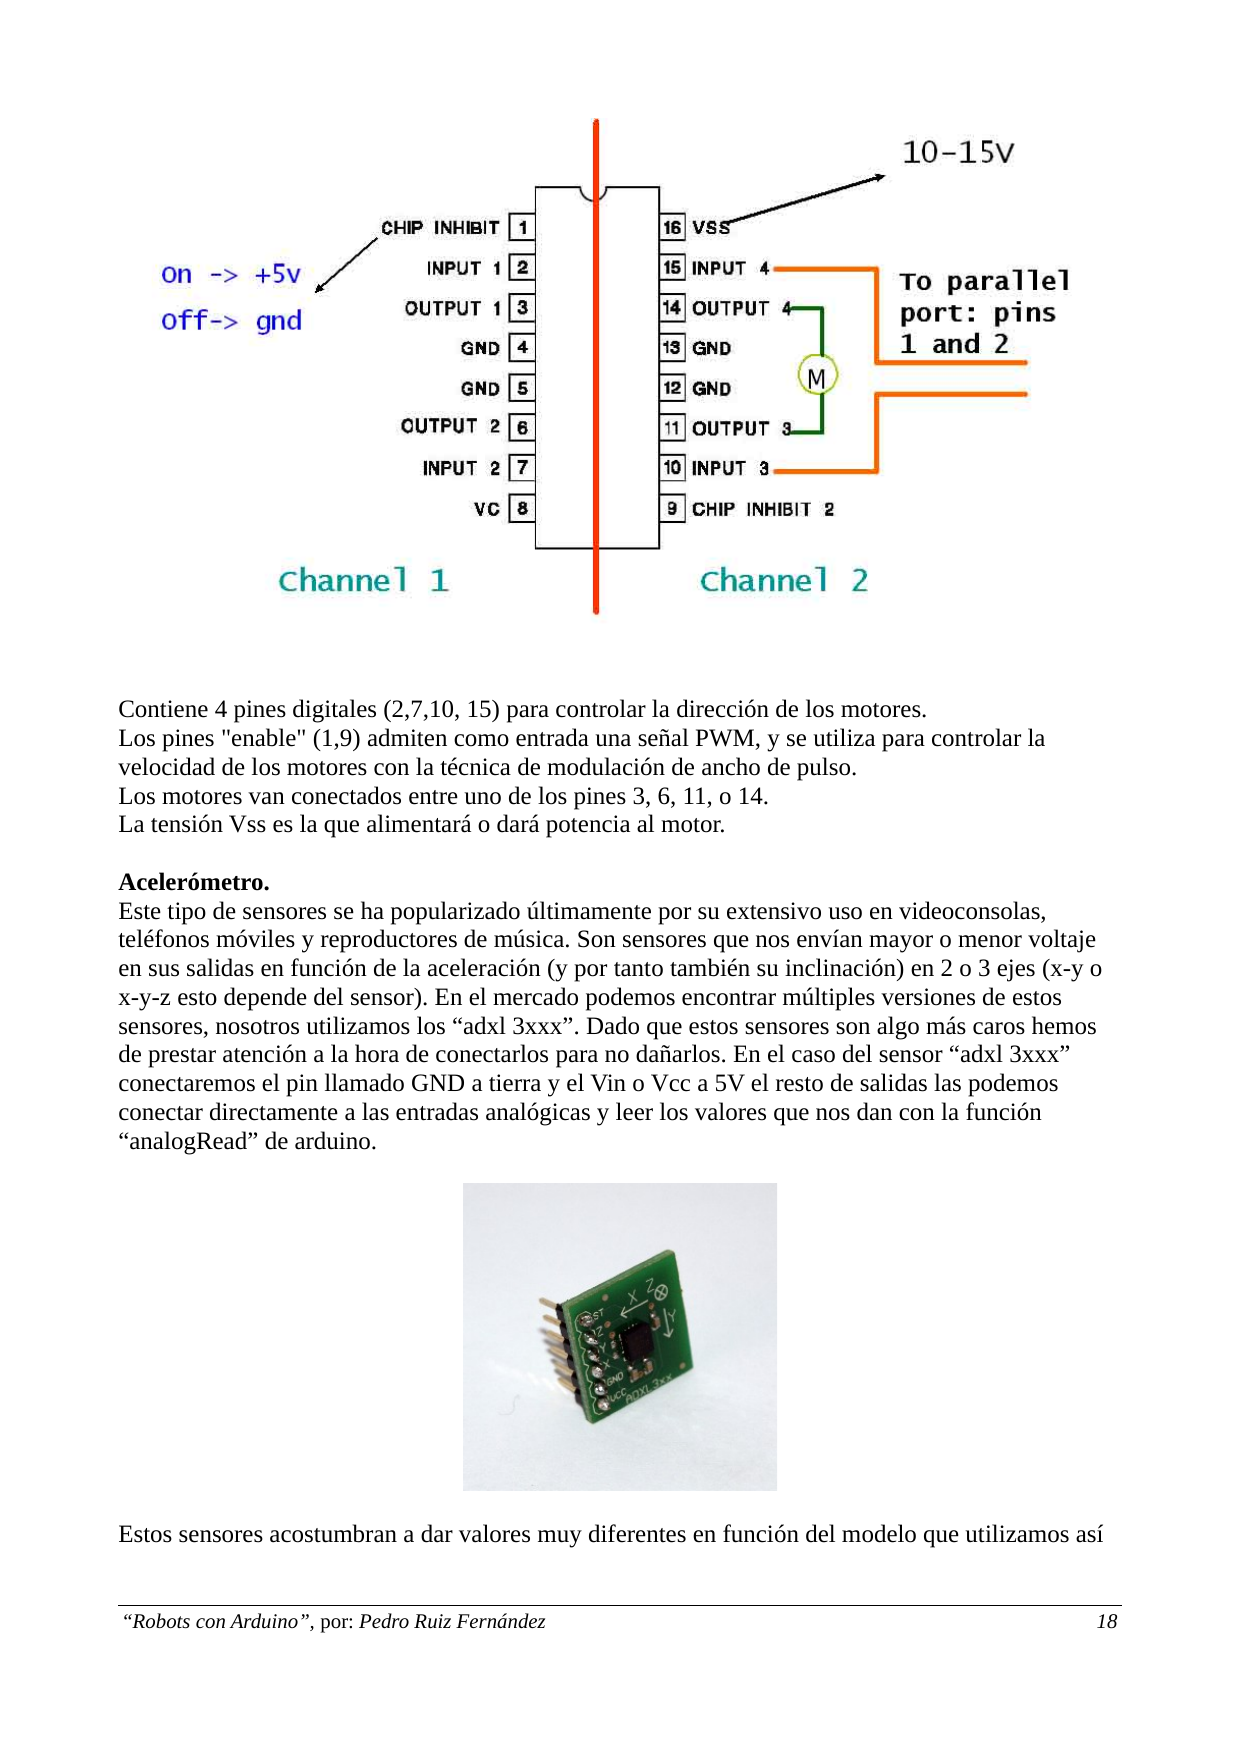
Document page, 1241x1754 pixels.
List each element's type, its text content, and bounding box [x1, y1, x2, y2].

text Contiene 4 pines digitales (2,7,10, 15) para controlar la dirección de los motores. [118, 694, 1122, 723]
picture [463, 1183, 778, 1491]
text Los pines "enable" (1,9) admiten como entrada una señal PWM, y se utiliza para controlar la velocidad de los motores con la técnica de modulación de ancho de pulso. [118, 723, 1122, 781]
picture [151, 118, 1089, 637]
text Este tipo de sensores se ha popularizado últimamente por su extensivo uso en videoconsolas, teléfonos móviles y reproductores de música. Son sensores que nos envían mayor o menor voltaje en sus salidas en función de la aceleración (y por tanto también su inclinación) en 2 o 3 ejes (x-y o x-y-z esto depende del sensor). En el mercado podemos encontrar múltiples versiones de estos sensores, nosotros utilizamos los “adxl 3xxx”. Dado que estos sensores son algo más caros hemos de prestar atención a la hora de conectarlos para no dañarlos. En el caso del sensor “adxl 3xxx” conectaremos el pin llamado GND a tierra y el Vin o Vcc a 5V el resto de salidas las podemos conectar directamente a las entradas analógicas y leer los valores que nos dan con la función “analogRead” de arduino. [118, 896, 1122, 1154]
text La tensión Vss es la que alimentará o dará potencia al motor. [118, 809, 1122, 838]
text Los motores van conectados entre uno de los pines 3, 6, 11, o 14. [118, 781, 1122, 809]
text Estos sensores acostumbran a dar valores muy diferentes en función del modelo que utilizamos así [118, 1519, 1122, 1548]
text Acelerómetro. [118, 867, 1122, 896]
